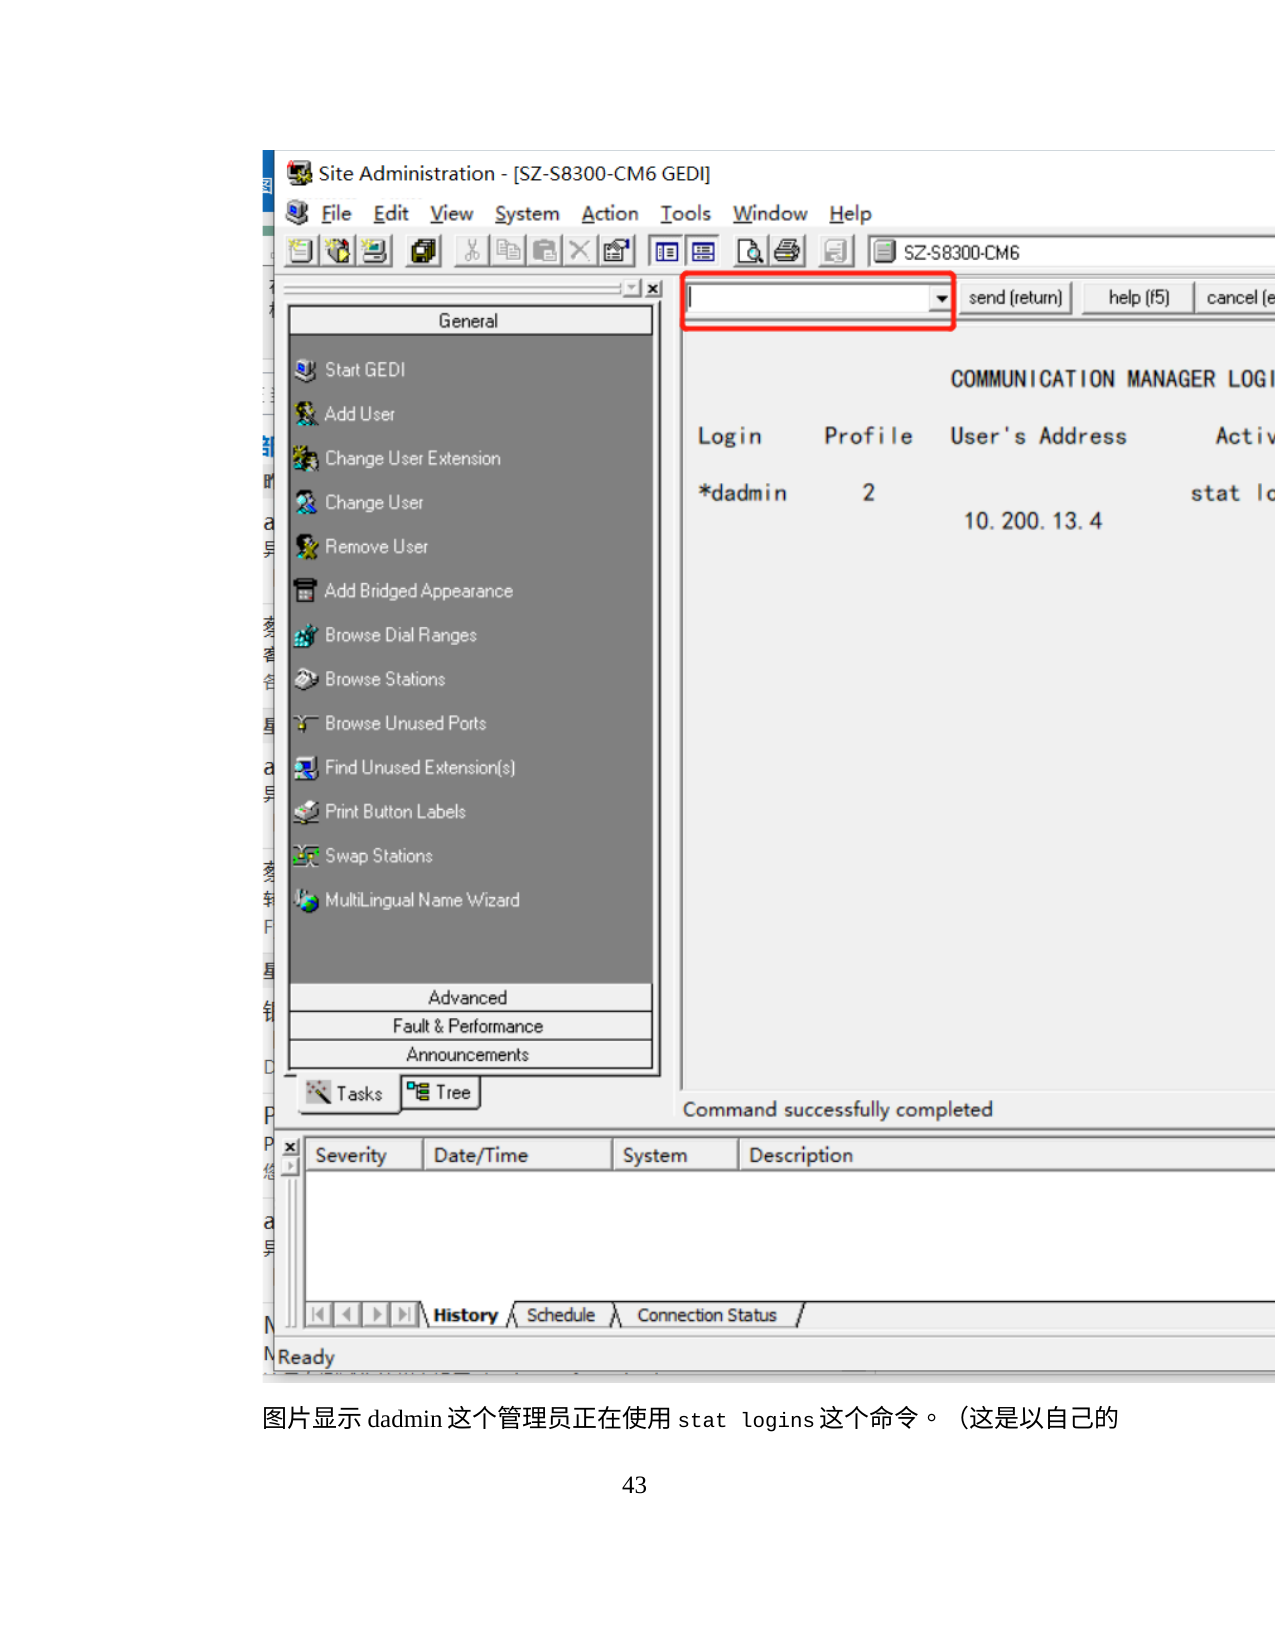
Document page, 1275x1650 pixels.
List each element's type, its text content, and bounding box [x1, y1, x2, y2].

picture [262, 150, 1275, 1383]
list 图片显示dadmin这个管理员正在使用stat logins这个命令。（这是以自己的 [225, 1401, 1125, 1435]
